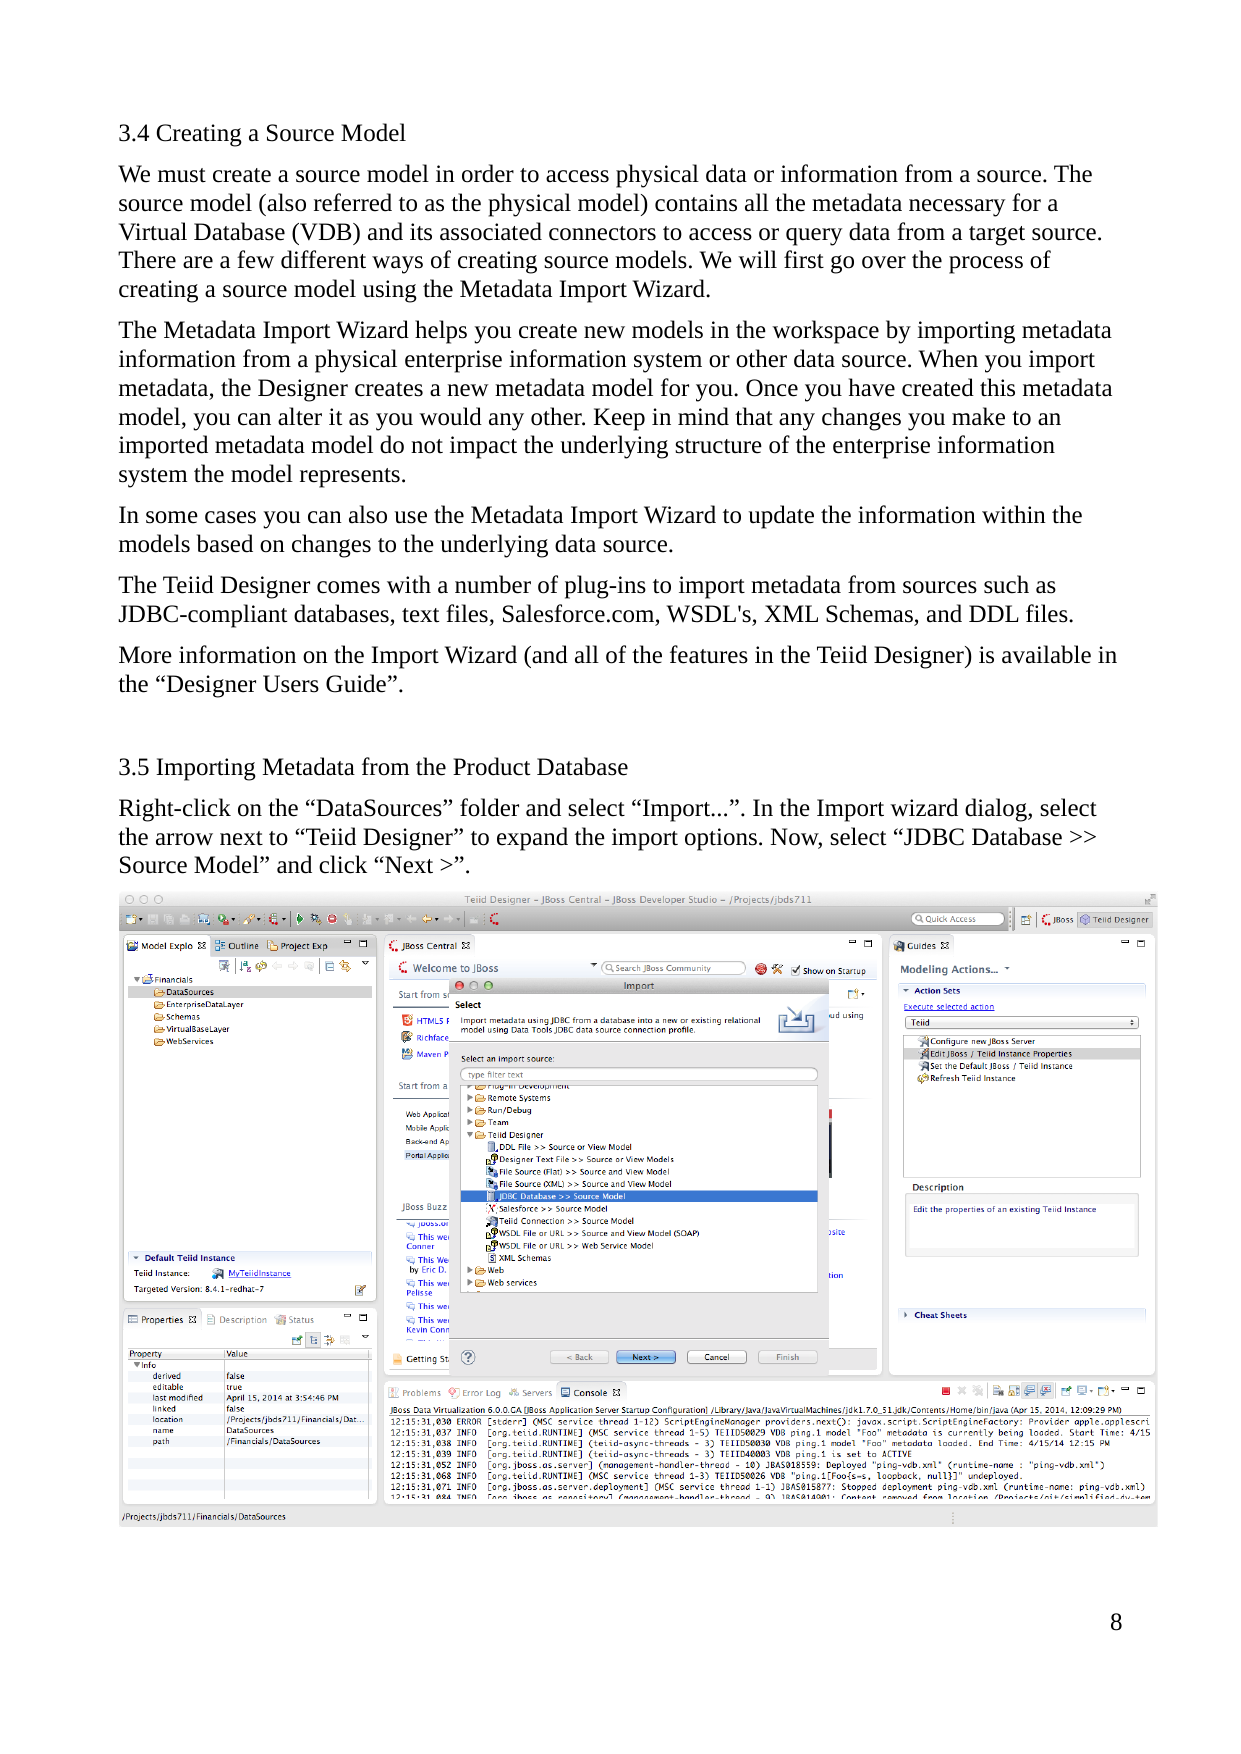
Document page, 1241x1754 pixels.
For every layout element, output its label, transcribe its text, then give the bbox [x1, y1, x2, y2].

text 3.5 Importing Metadata from the Product Database [118, 752, 1122, 781]
text The Teiid Designer comes with a number of plug-ins to import metadata from sources such as JDBC-compliant databases, text files, Salesforce.com, WSDL's, XML Schemas, and DDL files. [118, 571, 1122, 628]
text 3.4 Creating a Source Model [118, 118, 1122, 147]
text We must create a source model in order to access physical data or information from a source. The source model (also referred to as the physical model) contains all the metadata necessary for a Virtual Database (VDB) and its associated connectors to access or query data from a target source. There are a few different ways of creating source models. We will first go over the process of creating a source model using the Metadata Import Wizard. [118, 159, 1122, 303]
text More information on the Import Wizard (and all of the features in the Teiid Designer) is available in the “Designer Users Guide”. [118, 641, 1122, 698]
picture [119, 891, 1158, 1527]
text The Metadata Import Wizard helps you create new models in the workspace by importing metadata information from a physical enterprise information system or other data source. When you import metadata, the Designer creates a new metadata model for you. Once you have created this metadata model, you can alter it as you would any other. Keep in mind that any changes you make to an imported metadata model do not impact the underlying structure of the enterprise information system the model represents. [118, 316, 1122, 488]
text In some cases you can also use the Metadata Import Wizard to update the information within the models based on changes to the underlying data source. [118, 501, 1122, 558]
text Right-click on the “DataSources” folder and select “Import...”. In the Import wizard dialog, select the arrow next to “Teiid Designer” to expand the import options. Now, select “JDBC Database >> Source Model” and click “Next >”. [118, 793, 1122, 879]
